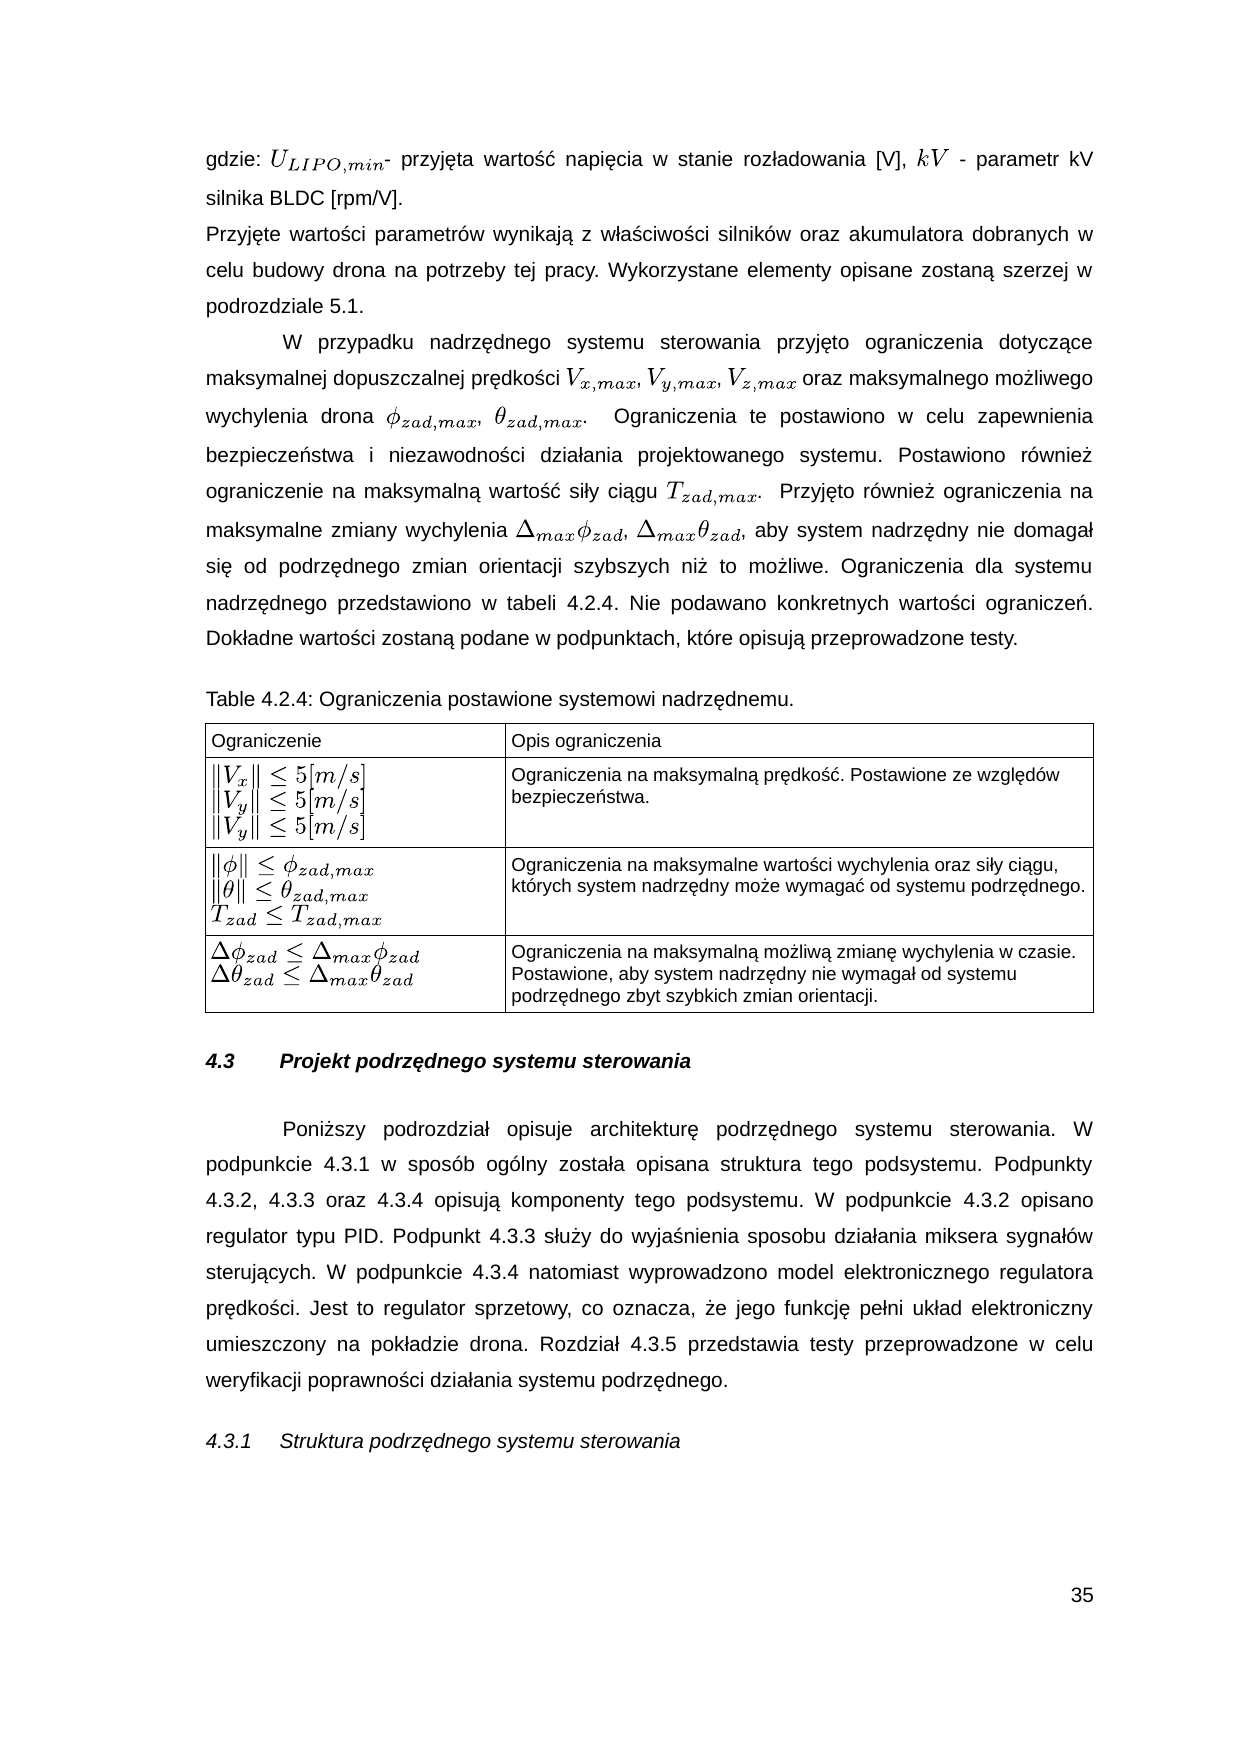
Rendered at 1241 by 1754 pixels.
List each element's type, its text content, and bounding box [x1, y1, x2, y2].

table_cell Ograniczenia na maksymalną prędkość. Postawione ze względów bezpieczeństwa. [506, 758, 1093, 847]
table_cell Ograniczenia na maksymalną możliwą zmianę wychylenia w czasie. Postawione, aby system nadrzędny nie wymagał od systemu podrzędnego zbyt szybkich zmian orientacji. [506, 936, 1093, 1012]
text gdzie: - przyjęta wartość napięcia w stanie rozładowania [V], - parametr kV silnika BLDC [rpm/V]. [206, 147, 1093, 210]
table_cell Ograniczenia na maksymalne wartości wychylenia oraz siły ciągu, których system nadrzędny może wymagać od systemu podrzędnego. [506, 848, 1093, 934]
table_cell [206, 936, 505, 1012]
subtitle Struktura podrzędnego systemu sterowania [206, 1429, 1093, 1453]
text Przyjęte wartości parametrów wynikają z właściwości silników oraz akumulatora dobranych w celu budowy drona na potrzeby tej pracy. Wykorzystane elementy opisane zostaną szerzej w podrozdziale 5.1. [206, 222, 1093, 317]
text Table 4.2.4: Ograniczenia postawione systemowi nadrzędnemu. [206, 687, 1093, 711]
table_header Opis ograniczenia [506, 724, 1093, 757]
table_cell [206, 848, 505, 934]
table_header Ograniczenie [206, 724, 505, 757]
text Poniższy podrozdział opisuje architekturę podrzędnego systemu sterowania. W podpunkcie 4.3.1 w sposób ogólny została opisana struktura tego podsystemu. Podpunkty 4.3.2, 4.3.3 oraz 4.3.4 opisują komponenty tego podsystemu. W podpunkcie 4.3.2 opisano regulator typu PID. Podpunkt 4.3.3 służy do wyjaśnienia sposobu działania miksera sygnałów sterujących. W podpunkcie 4.3.4 natomiast wyprowadzono model elektronicznego regulatora prędkości. Jest to regulator sprzetowy, co oznacza, że jego funkcję pełni układ elektroniczny umieszczony na pokładzie drona. Rozdział 4.3.5 przedstawia testy przeprowadzone w celu weryfikacji poprawności działania systemu podrzędnego. [206, 1116, 1093, 1392]
subtitle Projekt podrzędnego systemu sterowania [206, 1049, 1093, 1073]
text W przypadku nadrzędnego systemu sterowania przyjęto ograniczenia dotyczące maksymalnej dopuszczalnej prędkości , , oraz maksymalnego możliwego wychylenia drona , . Ograniczenia te postawiono w celu zapewnienia bezpieczeństwa i niezawodności działania projektowanego systemu. Postawiono również ograniczenie na maksymalną wartość siły ciągu . Przyjęto również ograniczenia na maksymalne zmiany wychylenia , , aby system nadrzędny nie domagał się od podrzędnego zmian orientacji szybszych niż to możliwe. Ograniczenia dla systemu nadrzędnego przedstawiono w tabeli 4.2.4. Nie podawano konkretnych wartości ograniczeń. Dokładne wartości zostaną podane w podpunktach, które opisują przeprowadzone testy. [206, 329, 1093, 650]
table_cell [206, 758, 505, 847]
